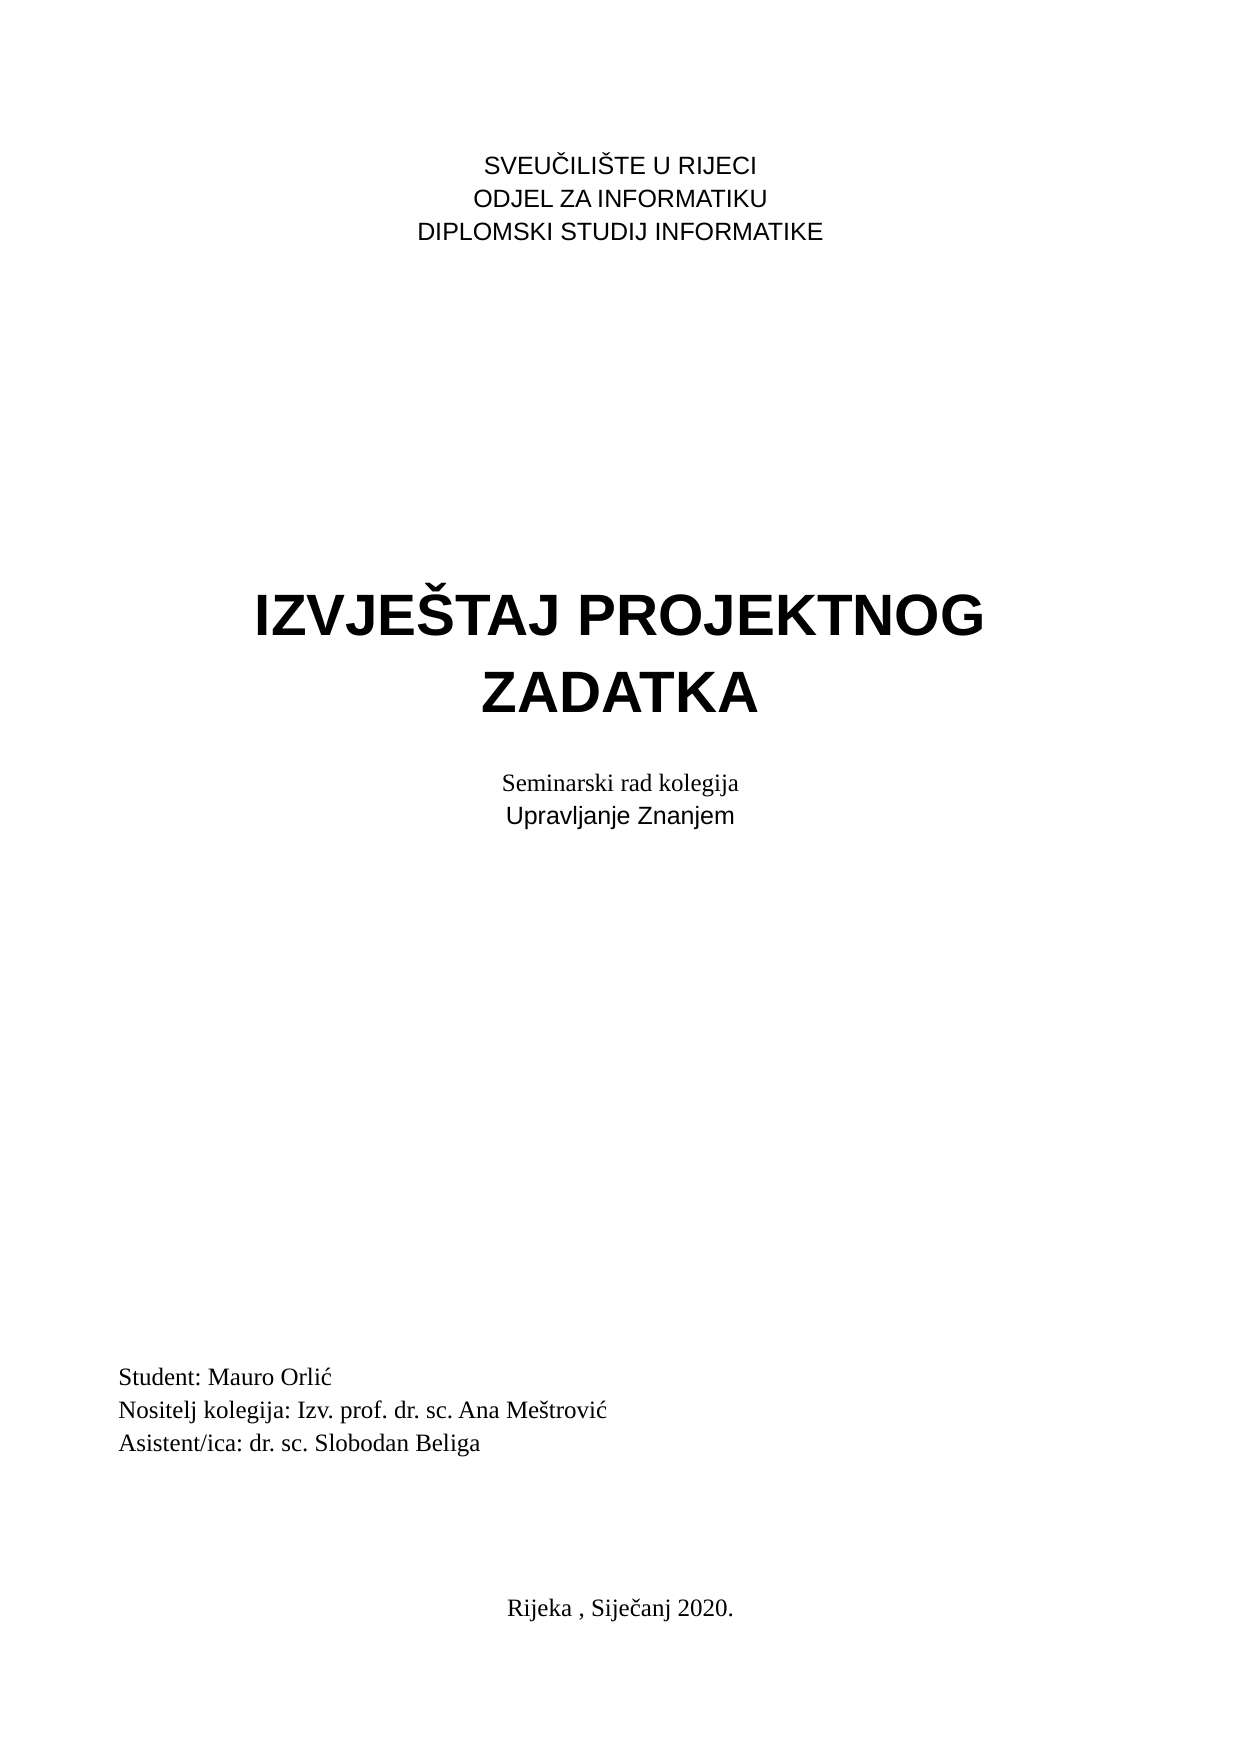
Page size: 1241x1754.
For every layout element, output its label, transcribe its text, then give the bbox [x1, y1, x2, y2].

text IZVJEŠTAJ PROJEKTNOG [118, 580, 1122, 647]
text ODJEL ZA INFORMATIKU [118, 184, 1122, 213]
text Asistent/ica: dr. sc. Slobodan Beliga [118, 1428, 1122, 1457]
text Upravljanje Znanjem [118, 801, 1122, 829]
text Seminarski rad kolegija [118, 768, 1122, 796]
text Student: Mauro Orlić [118, 1362, 1122, 1391]
text SVEUČILIŠTE U RIJECI [118, 151, 1122, 180]
text Rijeka , Siječanj 2020. [118, 1593, 1122, 1622]
text DIPLOMSKI STUDIJ INFORMATIKE [118, 217, 1122, 246]
text ZADATKA [118, 657, 1122, 724]
text Nositelj kolegija: Izv. prof. dr. sc. Ana Meštrović [118, 1395, 1122, 1424]
